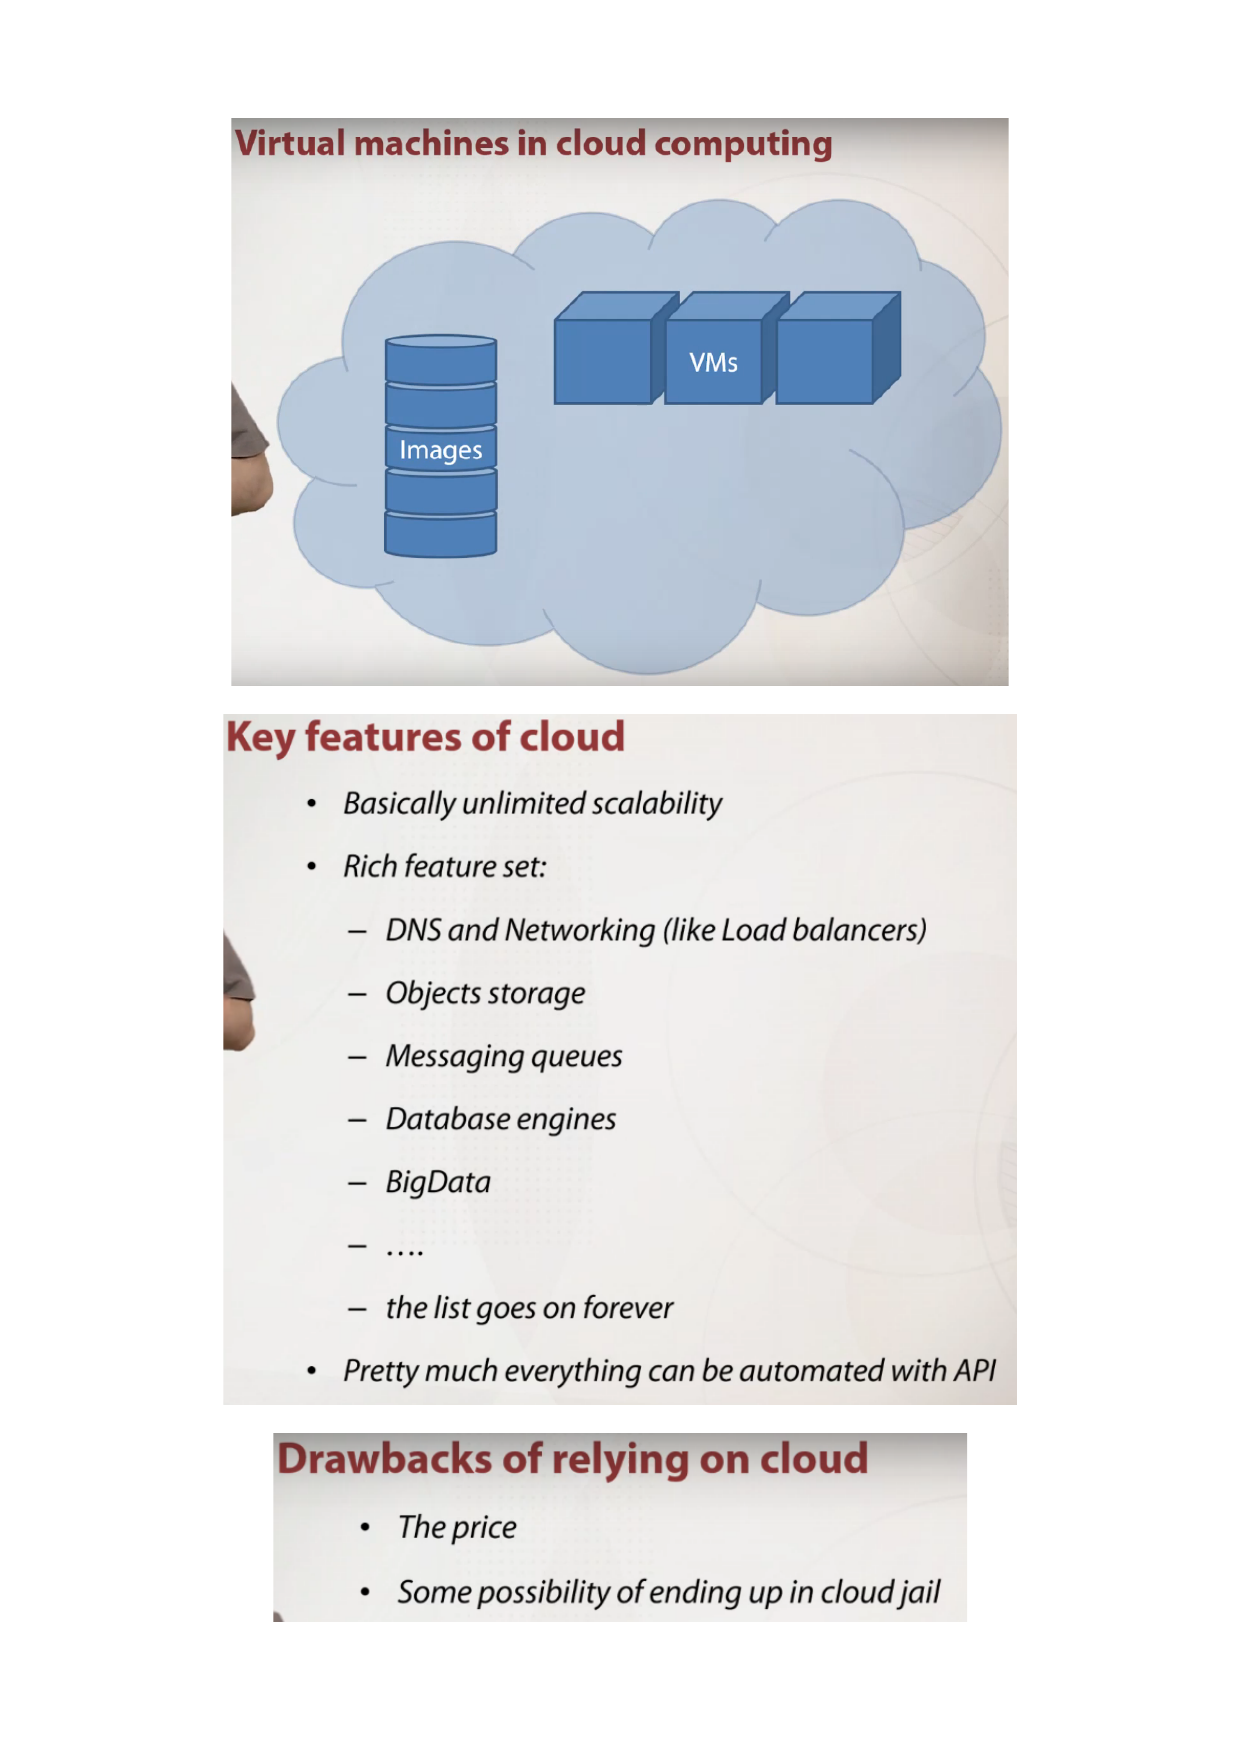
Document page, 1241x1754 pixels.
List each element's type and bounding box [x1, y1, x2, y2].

picture [273, 1433, 968, 1622]
picture [231, 118, 1009, 686]
picture [223, 714, 1017, 1405]
